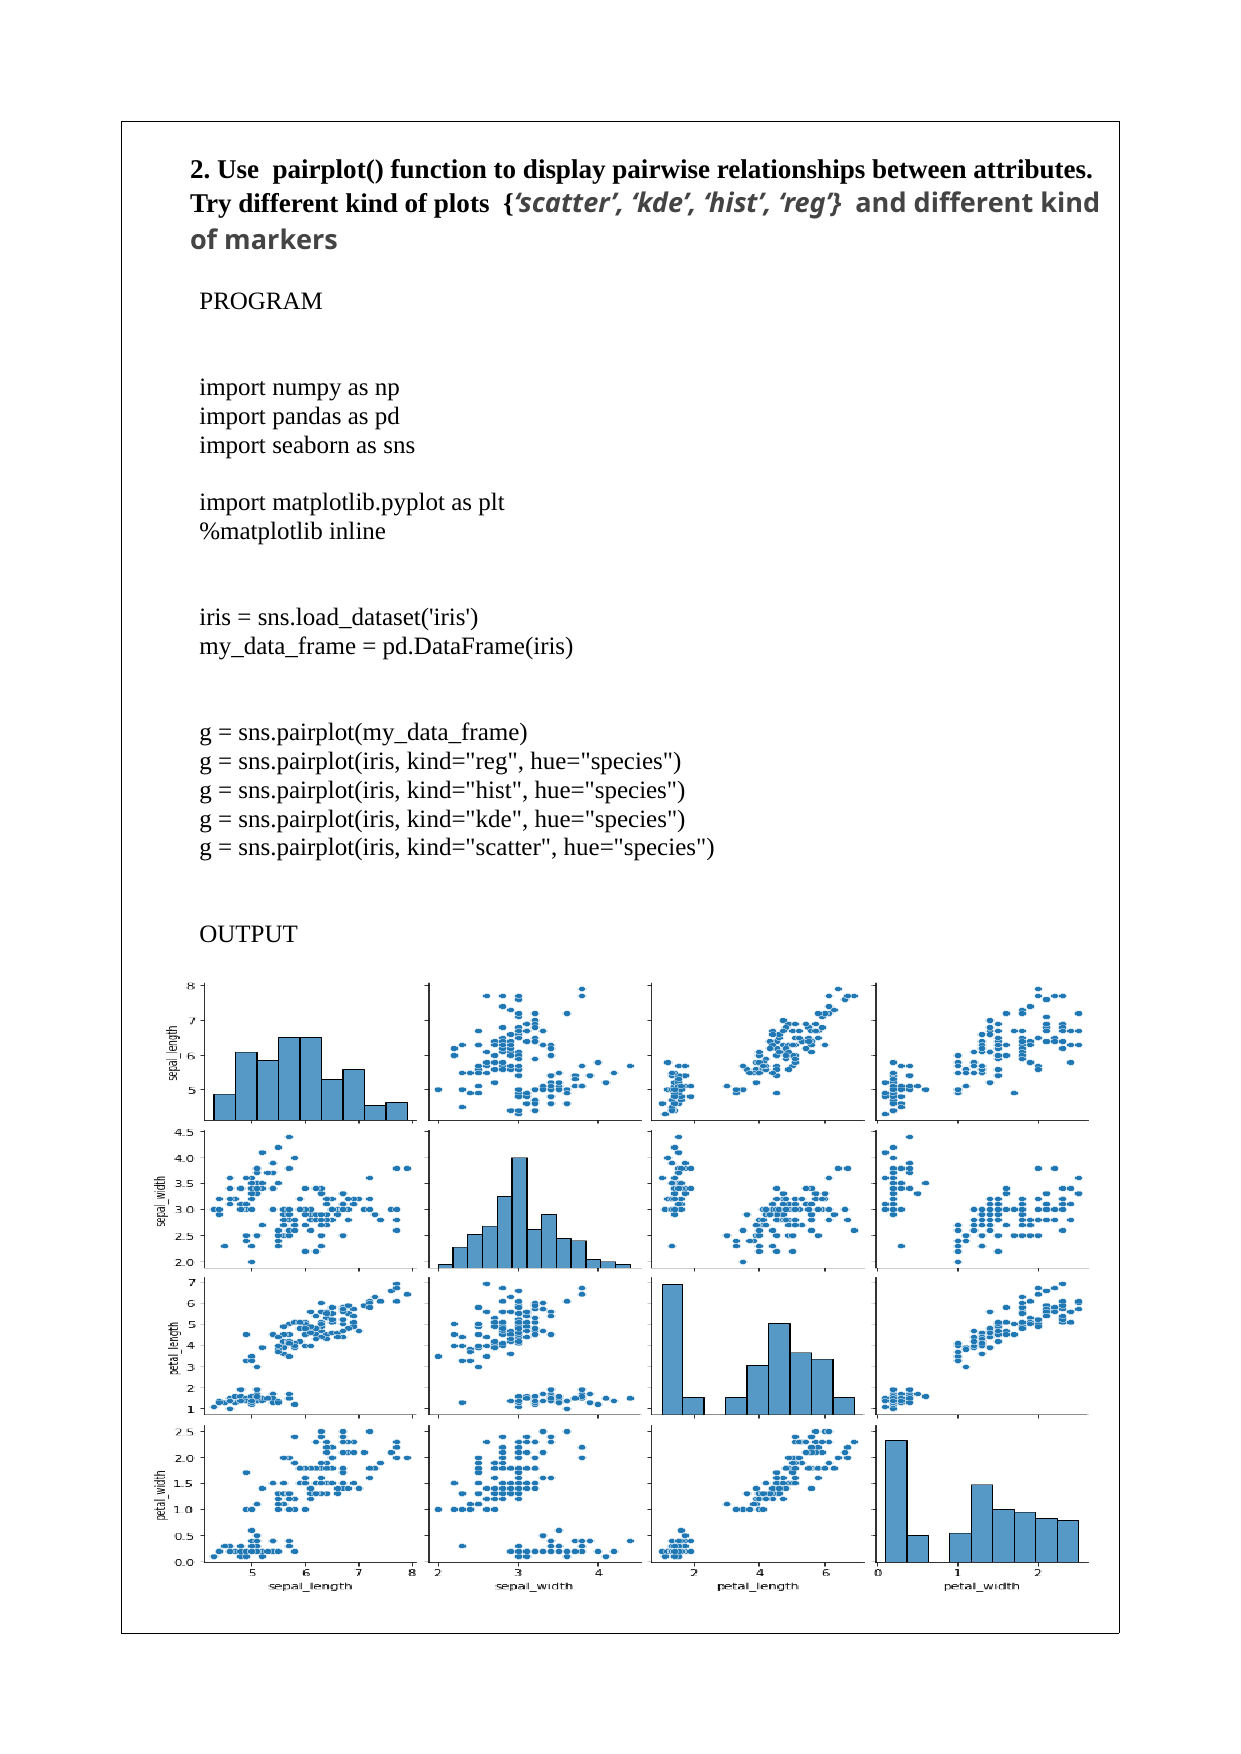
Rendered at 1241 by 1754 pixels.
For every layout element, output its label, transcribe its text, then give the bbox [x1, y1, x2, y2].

text import seaborn as sns [199, 430, 1116, 459]
text PROGRAM [199, 286, 1116, 315]
text OUTPUT [199, 919, 1116, 947]
text g = sns.pairplot(iris, kind="reg", hue="species") [199, 746, 1116, 775]
text 2. Use pairplot() function to display pairwise relationships between attributes. Try different kind of plots {‘scatter’, ‘kde’, ‘hist’, ‘reg’} and different kind of markers [190, 153, 1116, 258]
text import pandas as pd [199, 401, 1116, 430]
text import matplotlib.pyplot as plt [199, 487, 1116, 516]
text g = sns.pairplot(my_data_frame) [199, 717, 1116, 746]
text %matplotlib inline [199, 516, 1116, 545]
text iris = sns.load_dataset('iris') [199, 602, 1116, 631]
picture [144, 976, 1096, 1596]
text g = sns.pairplot(iris, kind="kde", hue="species") [199, 804, 1116, 832]
text my_data_frame = pd.DataFrame(iris) [199, 631, 1116, 660]
text import numpy as np [199, 372, 1116, 401]
text g = sns.pairplot(iris, kind="hist", hue="species") [199, 775, 1116, 804]
text g = sns.pairplot(iris, kind="scatter", hue="species") [199, 832, 1116, 861]
